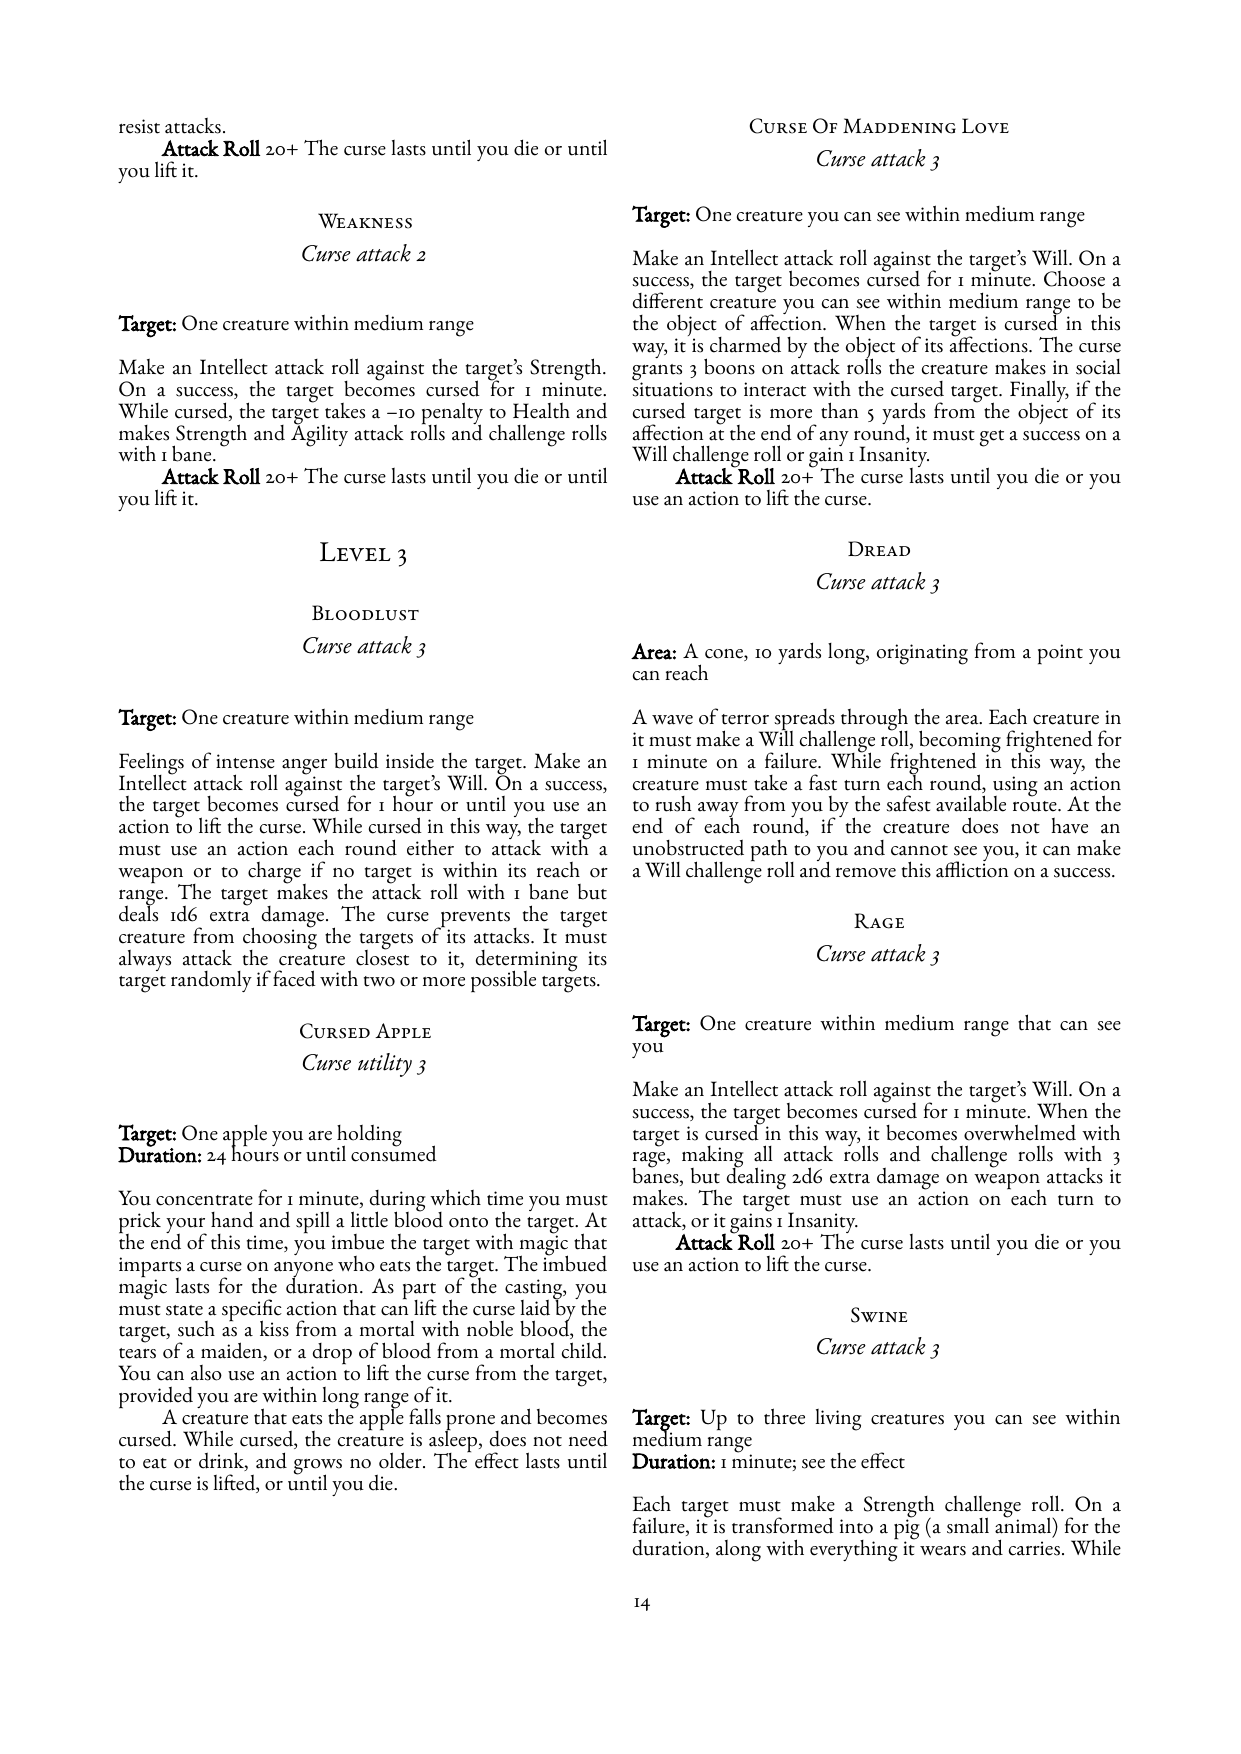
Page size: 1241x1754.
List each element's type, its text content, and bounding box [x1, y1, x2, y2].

list Duration: 24 hours or until consumed [118, 1146, 608, 1168]
text Attack Roll 20+ The curse lasts until you die or until you lift it. [118, 468, 608, 512]
subtitle Rage [632, 913, 1122, 935]
text Make an Intellect attack roll against the target’s Will. On a success, the target becomes cursed for 1 minute. Choose a different creature you can see within medium range to be the object of affection. When the target is cursed in this way, it is charmed by the object of its affections. The curse grants 3 boons on attack rolls the creature makes in social situations to interact with the cursed target. Finally, if the cursed target is more than 5 yards from the object of its affection at the end of any round, it must get a success on a Will challenge roll or gain 1 Insanity. [632, 239, 1122, 468]
list Target: One creature within medium range [118, 690, 608, 731]
list Area: A cone, 10 yards long, originating from a point you can reach [632, 626, 1122, 687]
text Make an Intellect attack roll against the target’s Will. On a success, the target becomes cursed for 1 minute. When the target is cursed in this way, it becomes overwhelmed with rage, making all attack rolls and challenge rolls with 3 banes, but dealing 2d6 extra damage on weapon attacks it makes. The target must use an action on each turn to attack, or it gains 1 Insanity. [632, 1071, 1122, 1234]
list Target: One creature you can see within medium range [632, 203, 1122, 227]
subtitle Curse attack 3 [632, 149, 1122, 173]
list Target: Up to three living creatures you can see within medium range [632, 1391, 1122, 1452]
text You concentrate for 1 minute, during which time you must prick your hand and spill a little blood onto the target. At the end of this time, you imbue the target with magic that imparts a curse on anyone who eats the target. The imbued magic lasts for the duration. As part of the casting, you must state a specific action that can lift the curse laid by the target, such as a kiss from a mortal with noble blood, the tears of a maiden, or a drop of blood from a mortal child. You can also use an action to lift the curse from the target, provided you are within long range of it. [118, 1180, 608, 1409]
text A wave of terror spreads through the area. Each creature in it must make a Will challenge roll, becoming frightened for 1 minute on a failure. While frightened in this way, the creature must take a fast turn each round, using an action to rush away from you by the safest available route. At the end of each round, if the creature does not have an unobstructed path to you and cannot see you, it can make a Will challenge roll and remove this affliction on a success. [632, 699, 1122, 884]
subtitle Curse attack 3 [118, 636, 608, 660]
subtitle Cursed Apple [118, 1023, 608, 1044]
list Target: One creature within medium range that can see you [632, 998, 1122, 1059]
subtitle Weakness [118, 213, 608, 235]
subtitle Bloodlust [118, 605, 608, 627]
list Duration: 1 minute; see the effect [632, 1452, 1122, 1474]
list Target: One apple you are holding [118, 1107, 608, 1146]
list Target: One creature within medium range [118, 298, 608, 337]
subtitle Level 3 [118, 541, 608, 570]
subtitle Curse attack 3 [632, 944, 1122, 968]
text resist attacks. [118, 118, 608, 140]
text Attack Roll 20+ The curse lasts until you die or until you lift it. [118, 140, 608, 184]
subtitle Dread [632, 541, 1122, 563]
text Attack Roll 20+ The curse lasts until you die or you use an action to lift the curse. [632, 468, 1122, 512]
text Each target must make a Strength challenge roll. On a failure, it is transformed into a pig (a small animal) for the duration, along with everything it wears and carries. While [632, 1486, 1122, 1562]
text Attack Roll 20+ The curse lasts until you die or you use an action to lift the curse. [632, 1234, 1122, 1277]
subtitle Swine [632, 1307, 1122, 1329]
subtitle Curse attack 3 [632, 572, 1122, 596]
text A creature that eats the apple falls prone and becomes cursed. While cursed, the creature is asleep, does not need to eat or drink, and grows no older. The effect lasts until the curse is lifted, or until you die. [118, 1409, 608, 1496]
text Feelings of intense anger build inside the target. Make an Intellect attack roll against the target’s Will. On a success, the target becomes cursed for 1 hour or until you use an action to lift the curse. While cursed in this way, the target must use an action each round either to attack with a weapon or to charge if no target is within its reach or range. The target makes the attack roll with 1 bane but deals 1d6 extra damage. The curse prevents the target creature from choosing the targets of its attacks. It must always attack the creature closest to it, determining its target randomly if faced with two or more possible targets. [118, 743, 608, 993]
subtitle Curse Of Maddening Love [632, 118, 1122, 140]
text Make an Intellect attack roll against the target’s Strength. On a success, the target becomes cursed for 1 minute. While cursed, the target takes a –10 penalty to Health and makes Strength and Agility attack rolls and challenge rolls with 1 bane. [118, 349, 608, 468]
subtitle Curse attack 3 [632, 1338, 1122, 1362]
subtitle Curse attack 2 [118, 244, 608, 268]
subtitle Curse utility 3 [118, 1053, 608, 1077]
